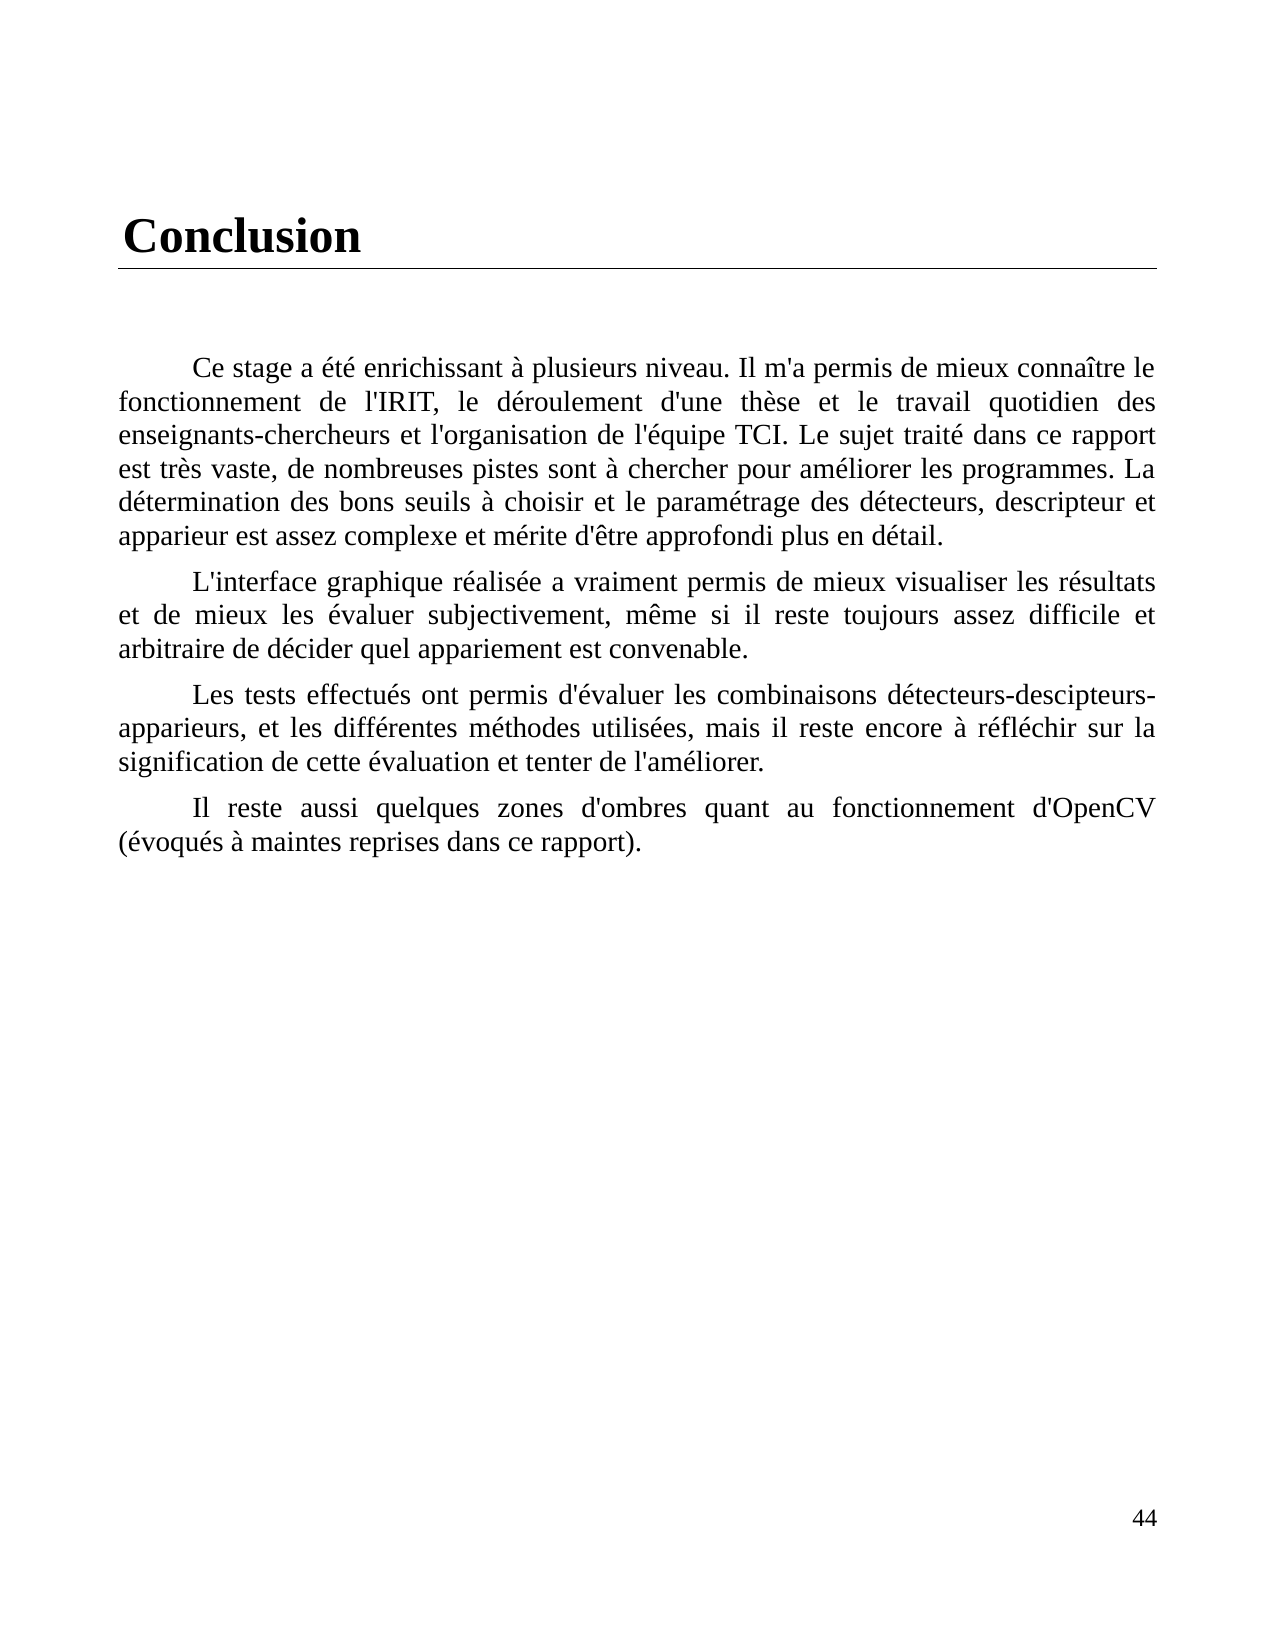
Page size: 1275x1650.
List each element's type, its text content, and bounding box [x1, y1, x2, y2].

text Il reste aussi quelques zones d'ombres quant au fonctionnement d'OpenCV (évoqués à maintes reprises dans ce rapport). [118, 790, 1157, 857]
subtitle Conclusion [118, 201, 1157, 268]
text Les tests effectués ont permis d'évaluer les combinaisons détecteurs-descipteurs-apparieurs, et les différentes méthodes utilisées, mais il reste encore à réfléchir sur la signification de cette évaluation et tenter de l'améliorer. [118, 677, 1157, 778]
text L'interface graphique réalisée a vraiment permis de mieux visualiser les résultats et de mieux les évaluer subjectivement, même si il reste toujours assez difficile et arbitraire de décider quel appariement est convenable. [118, 564, 1157, 664]
text Ce stage a été enrichissant à plusieurs niveau. Il m'a permis de mieux connaître le fonctionnement de l'IRIT, le déroulement d'une thèse et le travail quotidien des enseignants-chercheurs et l'organisation de l'équipe TCI. Le sujet traité dans ce rapport est très vaste, de nombreuses pistes sont à chercher pour améliorer les programmes. La détermination des bons seuils à choisir et le paramétrage des détecteurs, descripteur et apparieur est assez complexe et mérite d'être approfondi plus en détail. [118, 350, 1157, 551]
